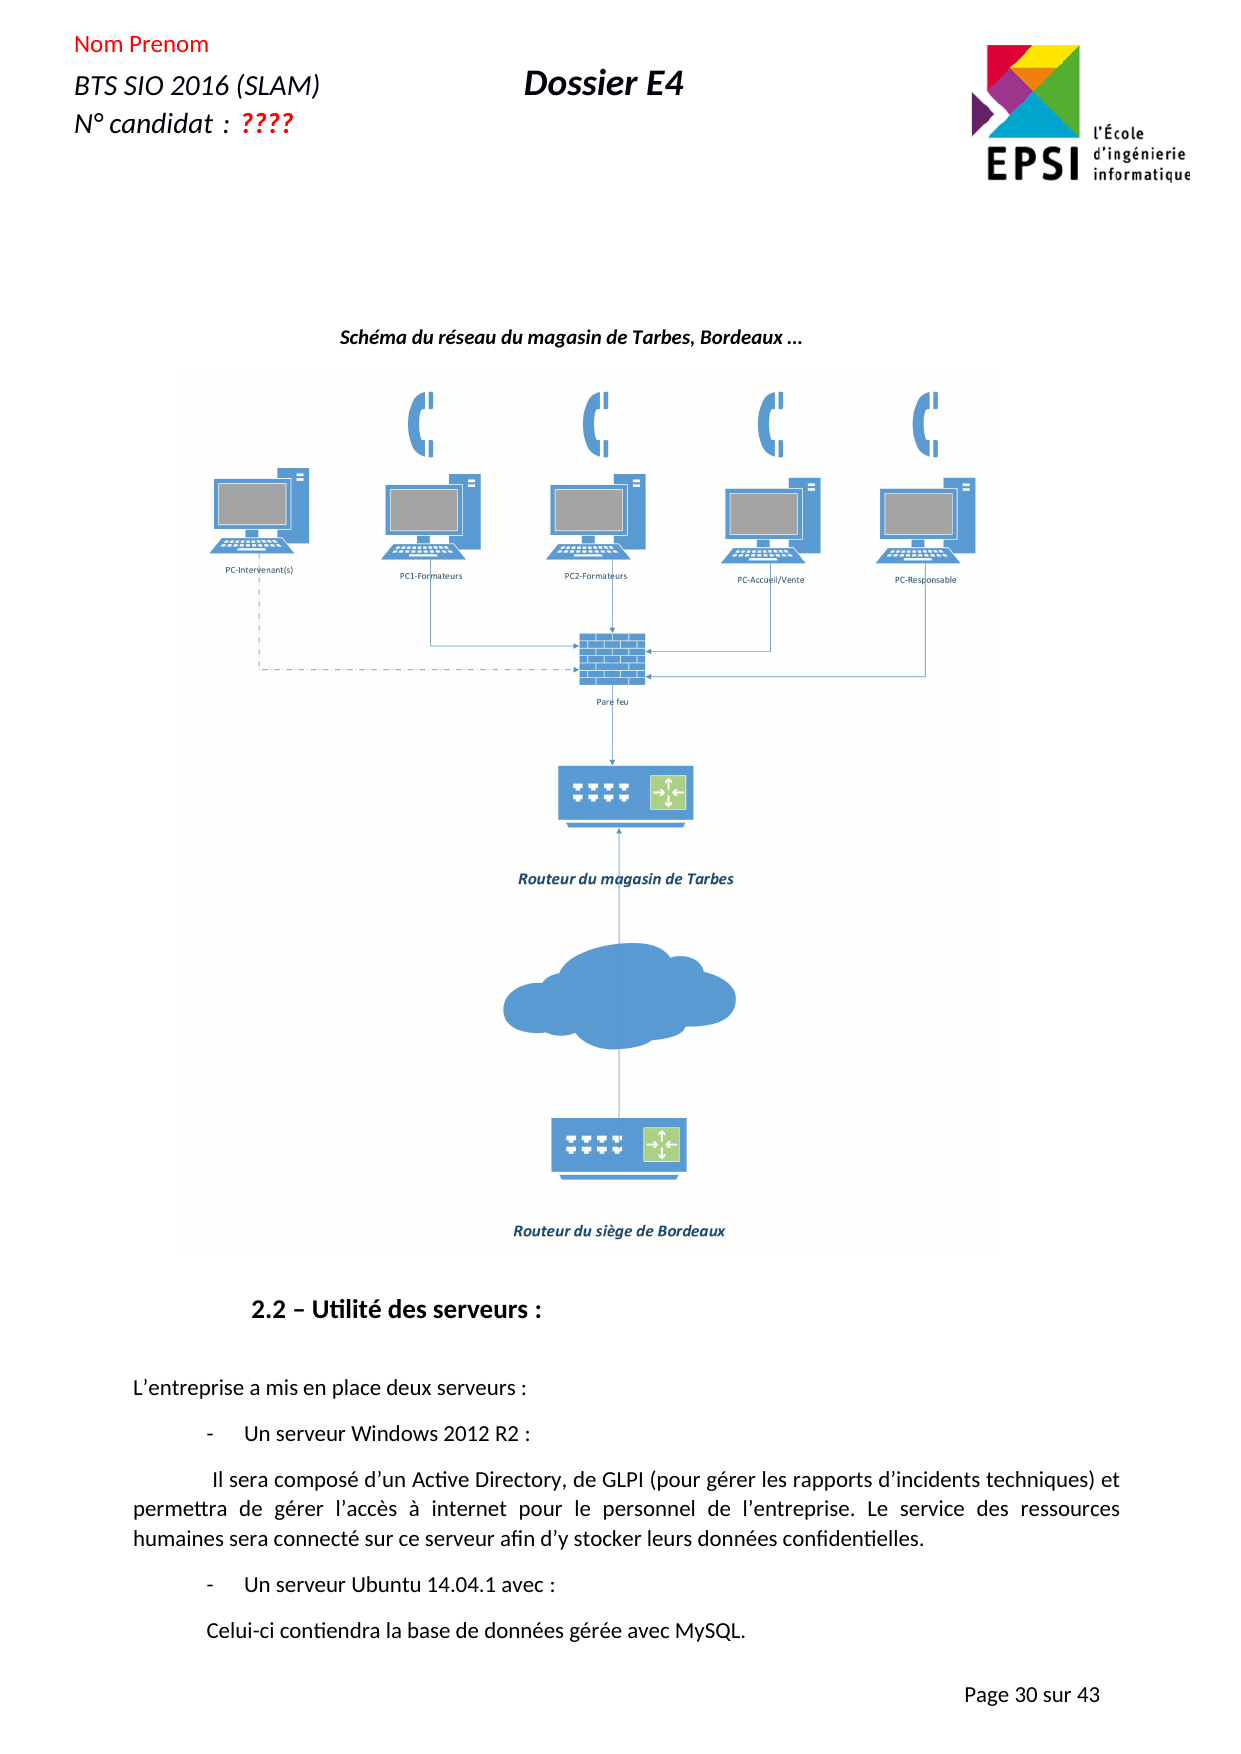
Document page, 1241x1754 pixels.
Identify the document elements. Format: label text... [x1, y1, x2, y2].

text Schéma du réseau du magasin de Tarbes, Bordeaux … [340, 324, 1122, 349]
text Il sera composé d’un Active Directory, de GLPI (pour gérer les rapports d’incidents techniques) et permettra de gérer l’accès à internet pour le personnel de l’entreprise. Le service des ressources humaines sera connecté sur ce serveur afin d’y stocker leurs données confidentielles. [133, 1465, 1122, 1552]
subtitle 2.2 – Utilité des serveurs : [251, 1292, 1122, 1326]
text L’entreprise a mis en place deux serveurs : [133, 1373, 1122, 1401]
text Celui-ci contiendra la base de données gérée avec MySQL. [133, 1616, 1122, 1644]
list Un serveur Windows 2012 R2 : [206, 1419, 1122, 1447]
list Un serveur Ubuntu 14.04.1 avec : [206, 1570, 1122, 1598]
